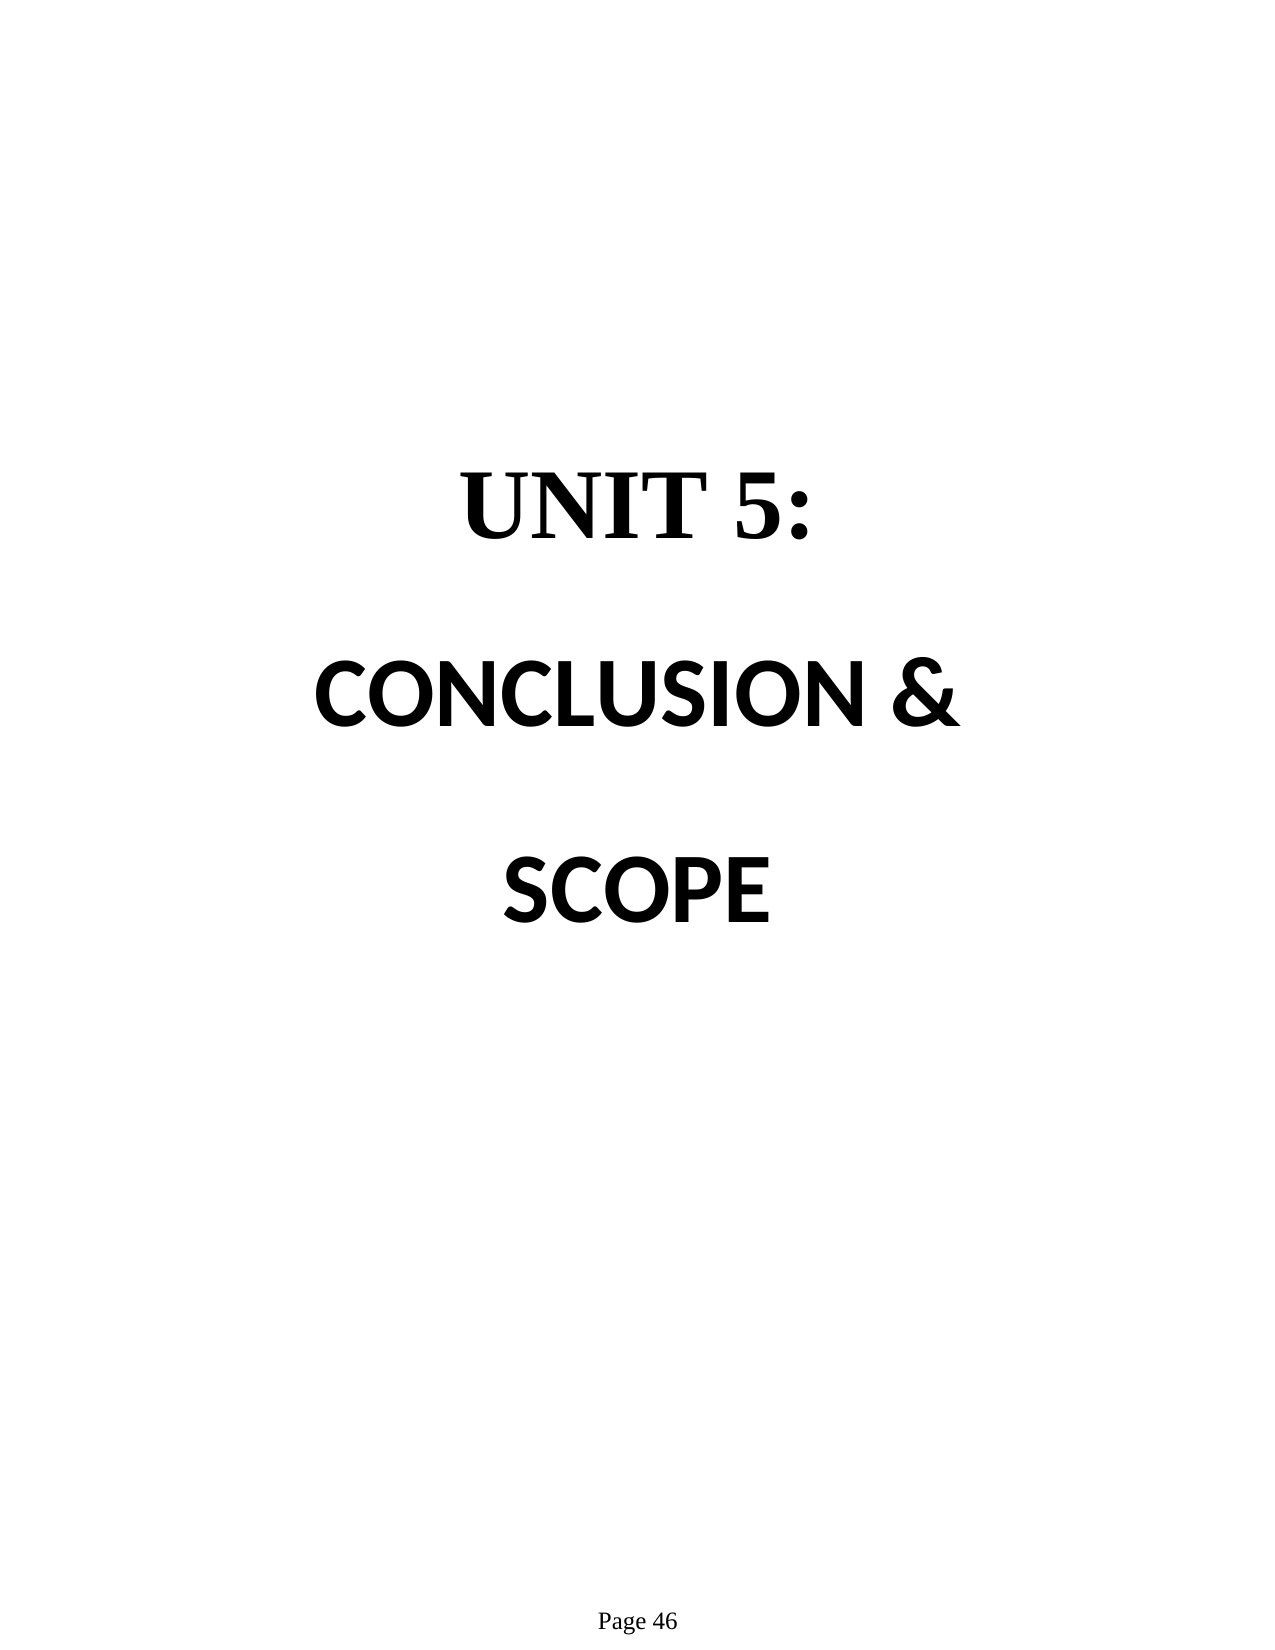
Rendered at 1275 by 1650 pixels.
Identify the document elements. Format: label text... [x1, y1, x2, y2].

text SCOPE [135, 825, 1140, 947]
subtitle UNIT 5: [135, 445, 1140, 560]
subtitle CONCLUSION & [135, 630, 1140, 752]
